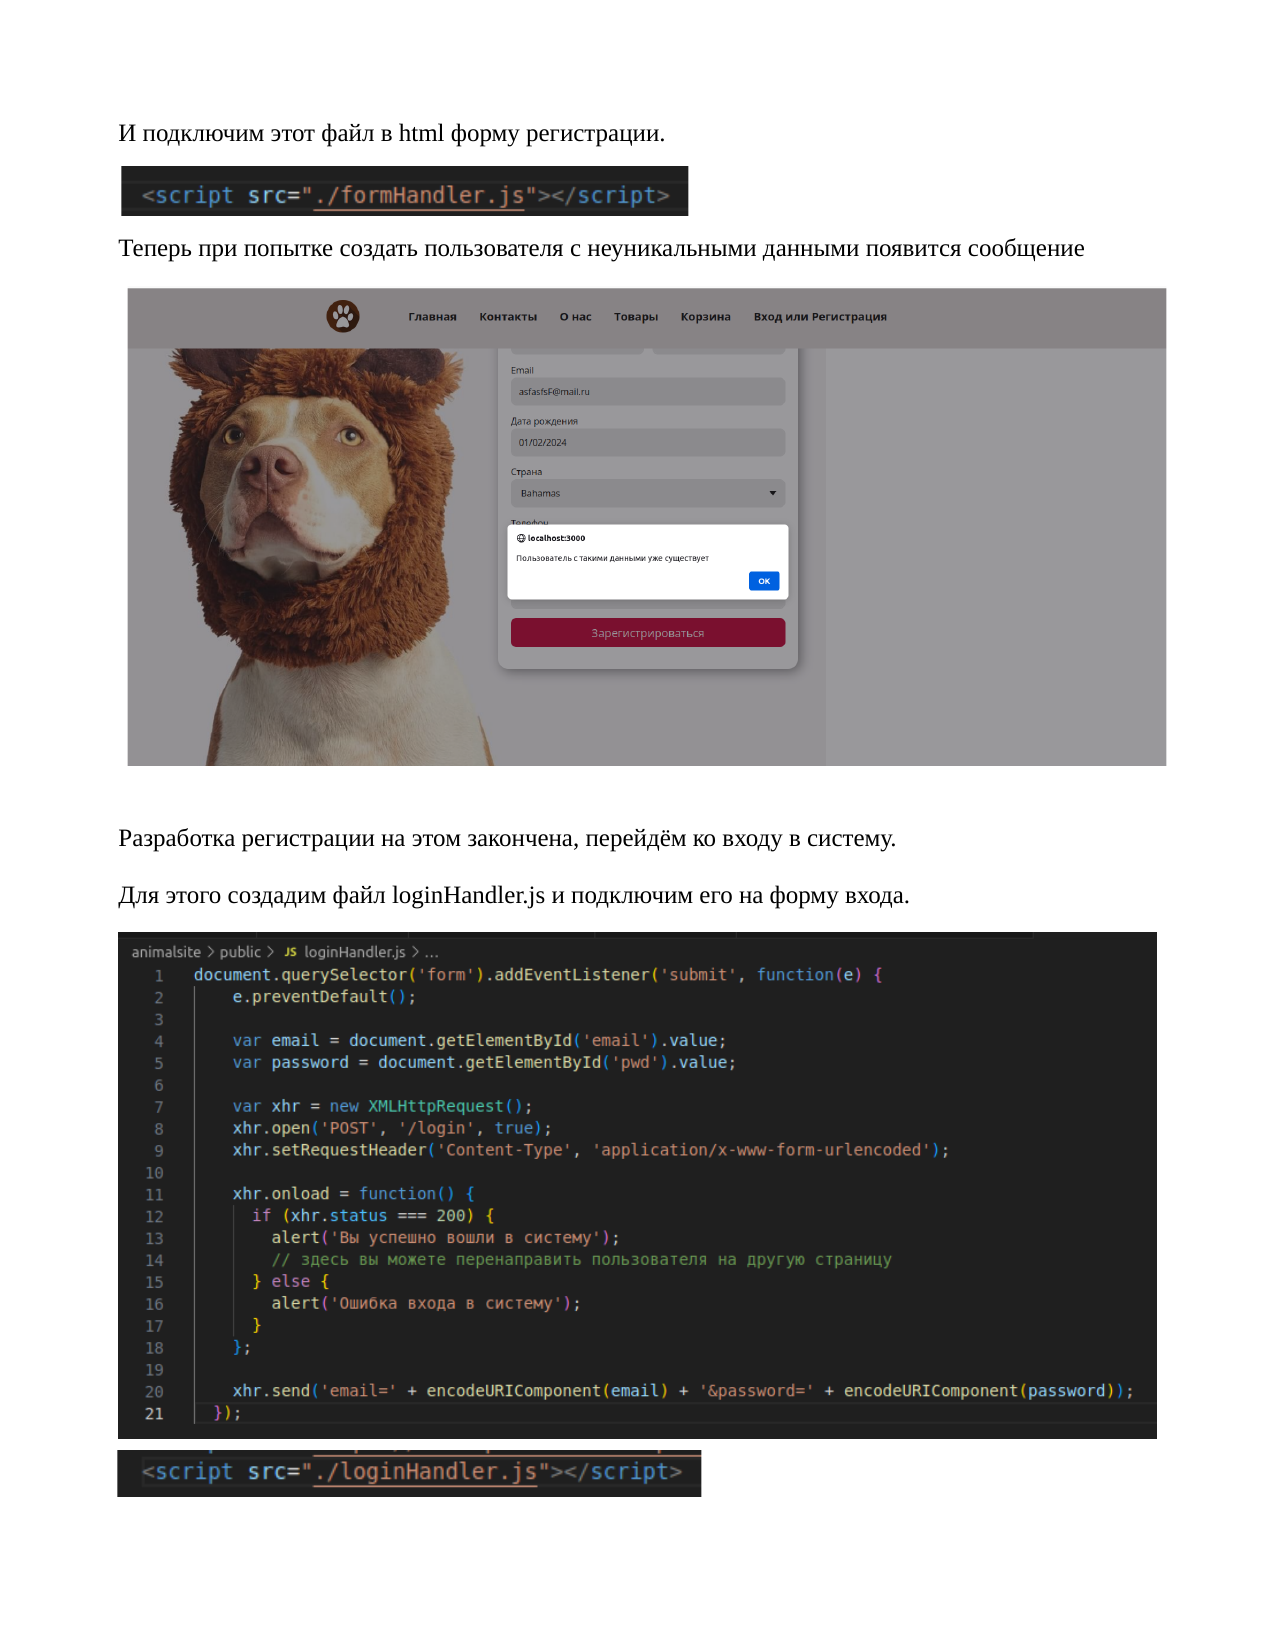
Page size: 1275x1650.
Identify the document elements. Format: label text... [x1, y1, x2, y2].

picture [118, 932, 1157, 1439]
picture [127, 286, 1167, 766]
picture [117, 1450, 702, 1497]
text И подключим этот файл в html форму регистрации. [118, 118, 1157, 147]
picture [121, 166, 689, 216]
text Разработка регистрации на этом закончена, перейдём ко входу в систему. [118, 823, 1157, 852]
text Теперь при попытке создать пользователя с неуникальными данными появится сообщение [118, 233, 1157, 262]
text Для этого создадим файл loginHandler.js и подключим его на форму входа. [118, 880, 1157, 909]
